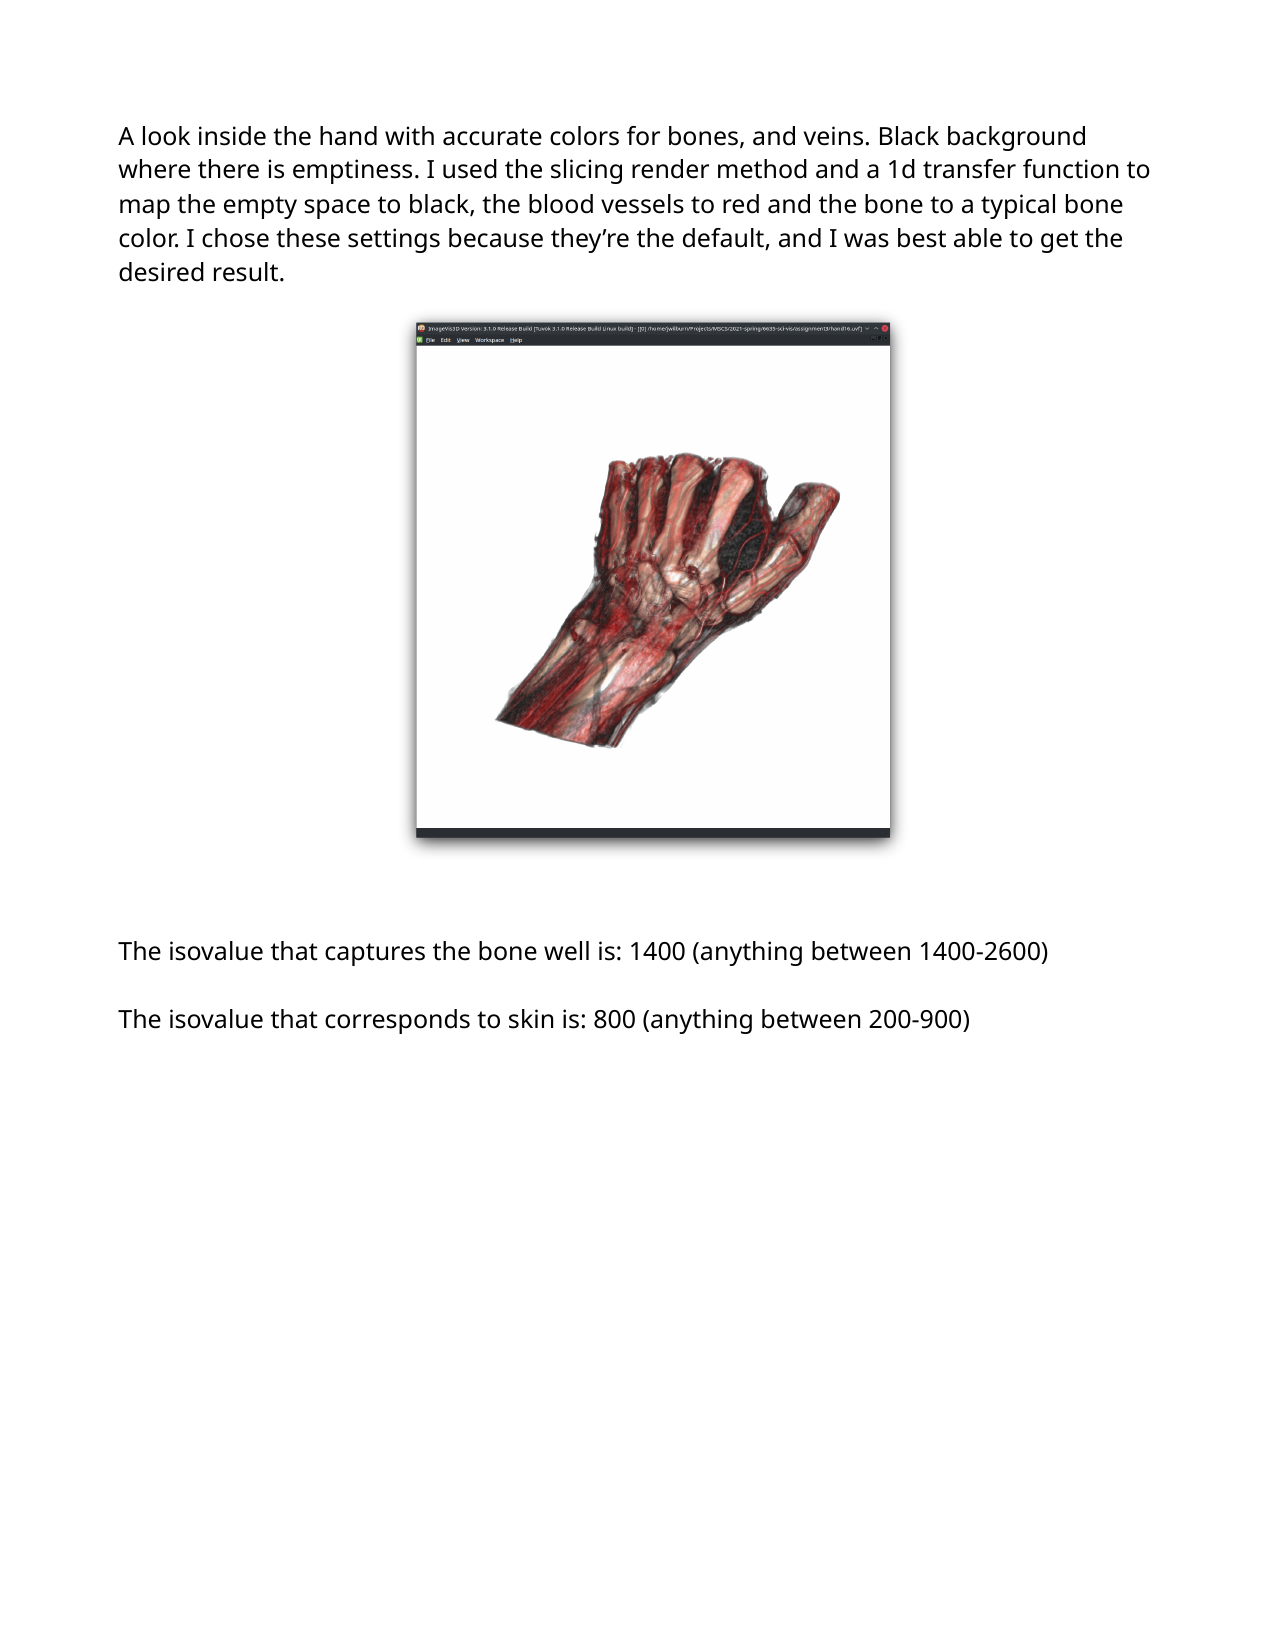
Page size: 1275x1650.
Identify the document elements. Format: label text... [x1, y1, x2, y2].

text The isovalue that corresponds to skin is: 800 (anything between 200-900) [118, 1002, 1157, 1036]
text The isovalue that captures the bone well is: 1400 (anything between 1400-2600) [118, 934, 1157, 968]
text A look inside the hand with accurate colors for bones, and veins. Black background where there is emptiness. I used the slicing render method and a 1d transfer function to map the empty space to black, the blood vessels to red and the bone to a typical bone color. I chose these settings because they’re the default, and I was best able to get the desired result. [118, 118, 1157, 288]
picture [392, 303, 914, 866]
